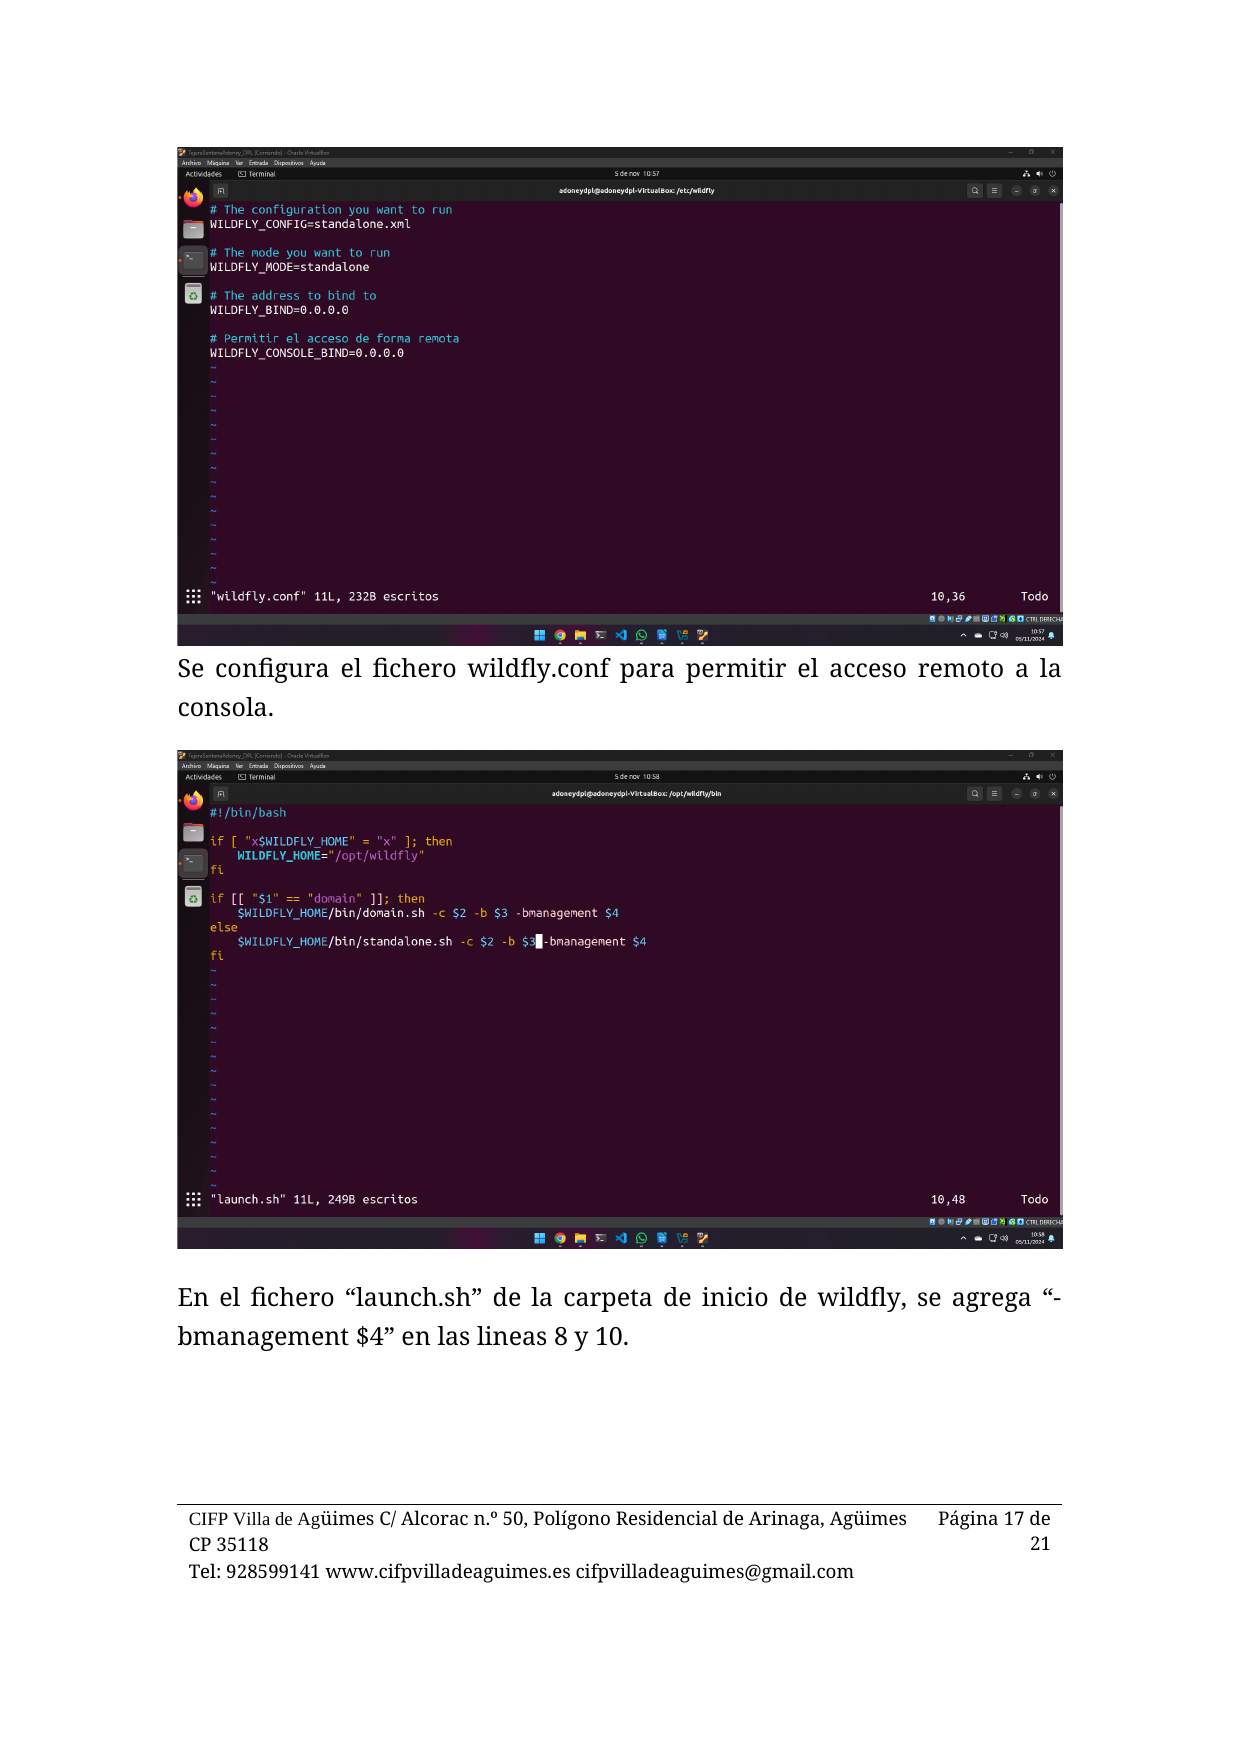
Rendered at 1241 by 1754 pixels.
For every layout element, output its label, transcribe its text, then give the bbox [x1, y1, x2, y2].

text En el fichero “launch.sh” de la carpeta de inicio de wildfly, se agrega “-bmanagement $4” en las lineas 8 y 10. [177, 1249, 1063, 1353]
picture [177, 750, 1063, 1249]
picture [177, 147, 1063, 646]
text Se configura el fichero wildfly.conf para permitir el acceso remoto a la consola. [177, 646, 1063, 724]
